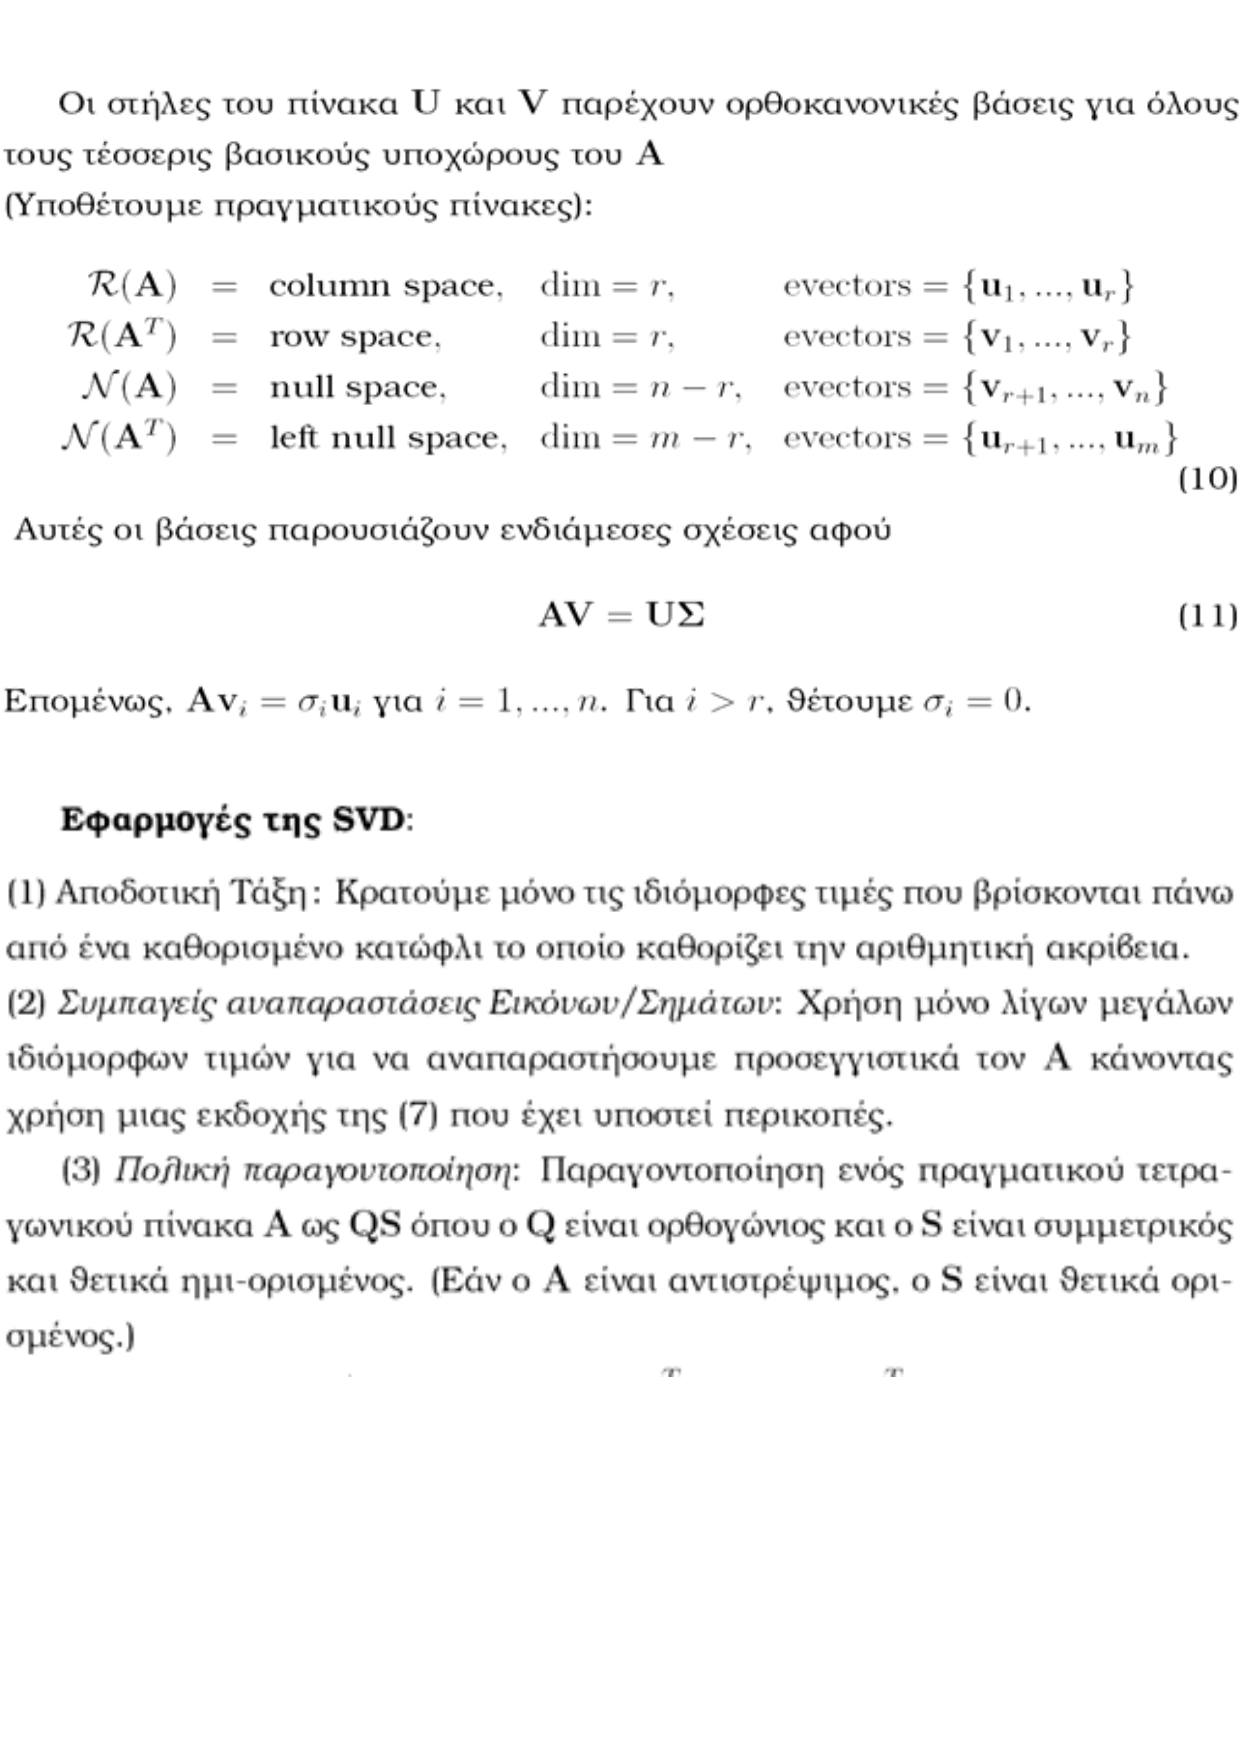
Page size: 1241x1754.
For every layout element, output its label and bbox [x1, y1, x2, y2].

picture [0, 84, 1241, 726]
picture [0, 797, 1241, 1377]
